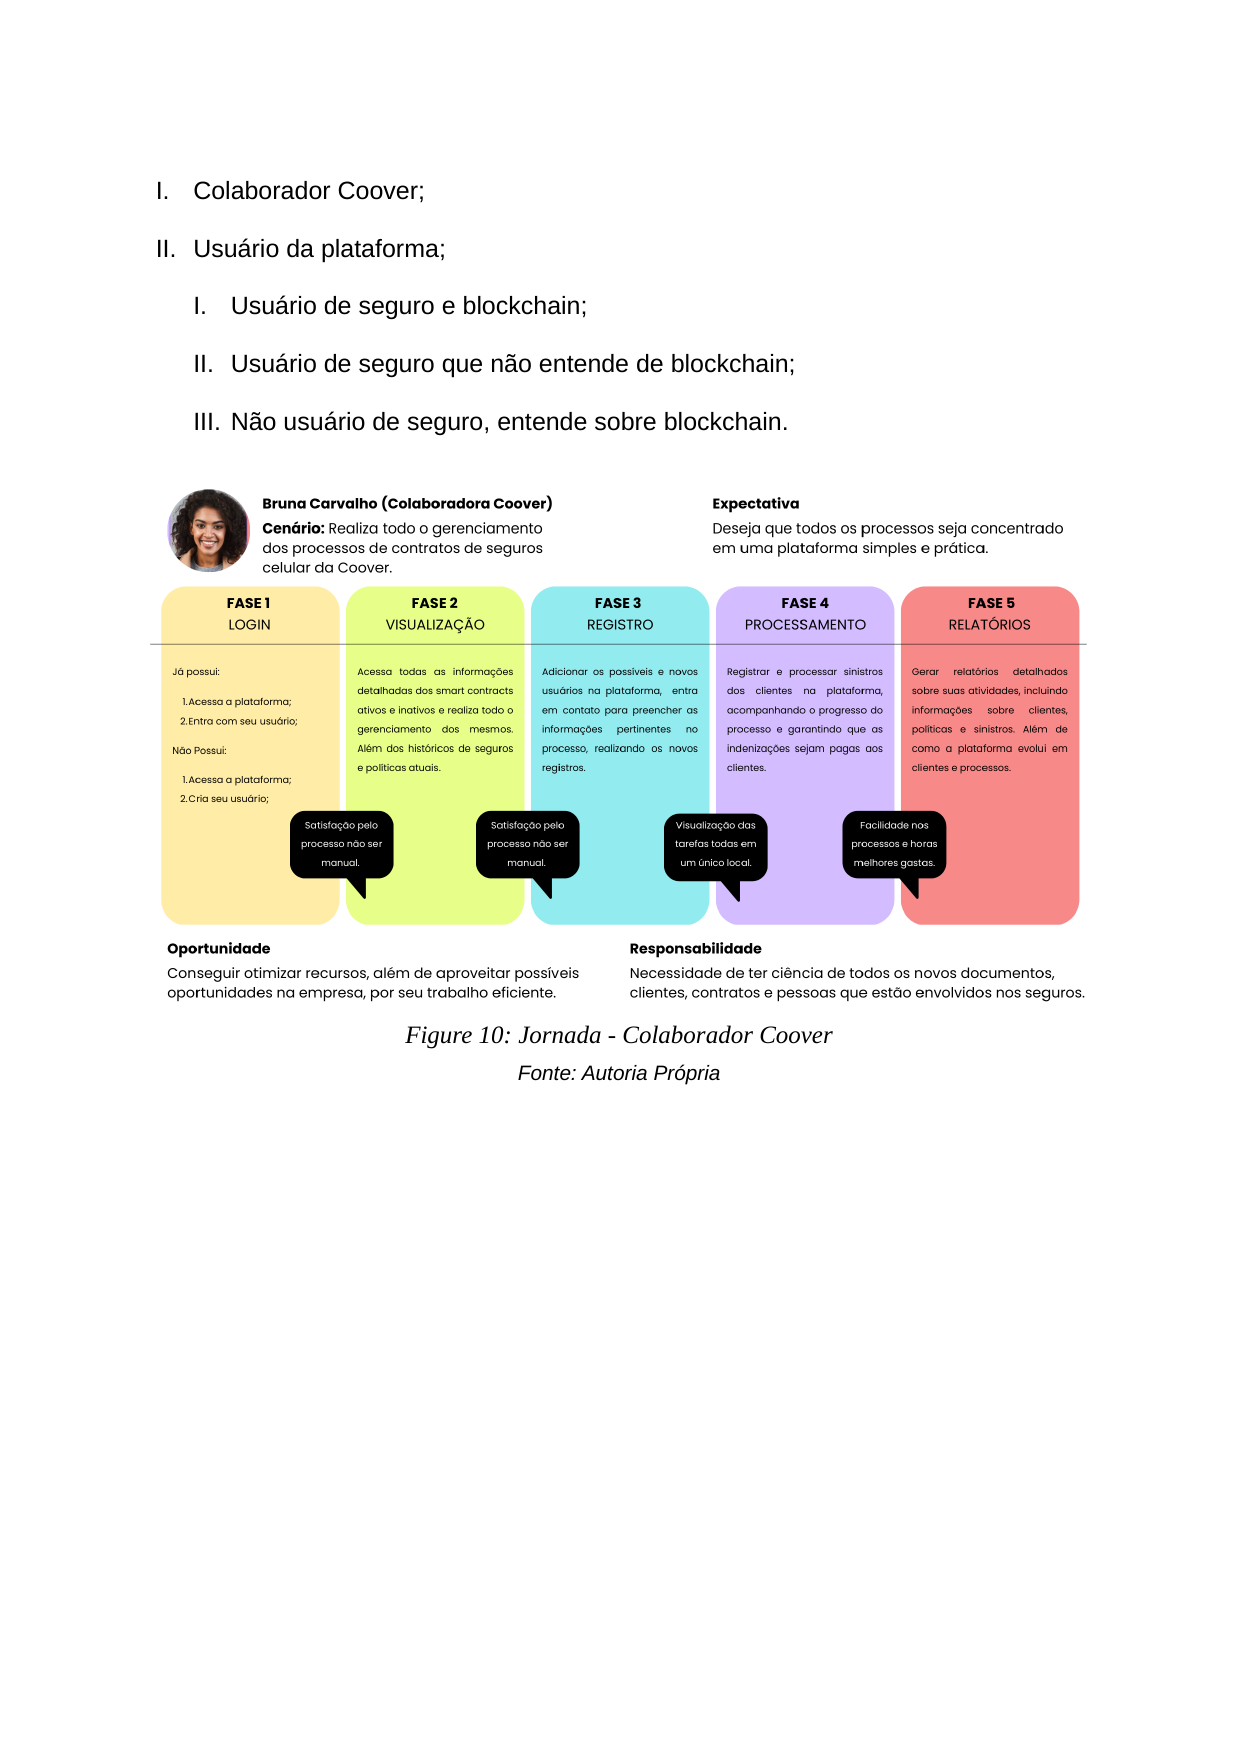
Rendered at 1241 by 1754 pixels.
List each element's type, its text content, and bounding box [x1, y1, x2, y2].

text Fonte: Autoria Própria [118, 464, 1122, 1085]
list Não usuário de seguro, entende sobre blockchain. [193, 407, 1122, 435]
list Usuário de seguro que não entende de blockchain; [193, 349, 1122, 378]
list Usuário da plataforma; [156, 233, 1122, 262]
list Colaborador Coover; [156, 176, 1122, 204]
text Figure 10: Jornada - Colaborador Coover [137, 1021, 1103, 1049]
list Usuário de seguro e blockchain; [193, 291, 1122, 320]
